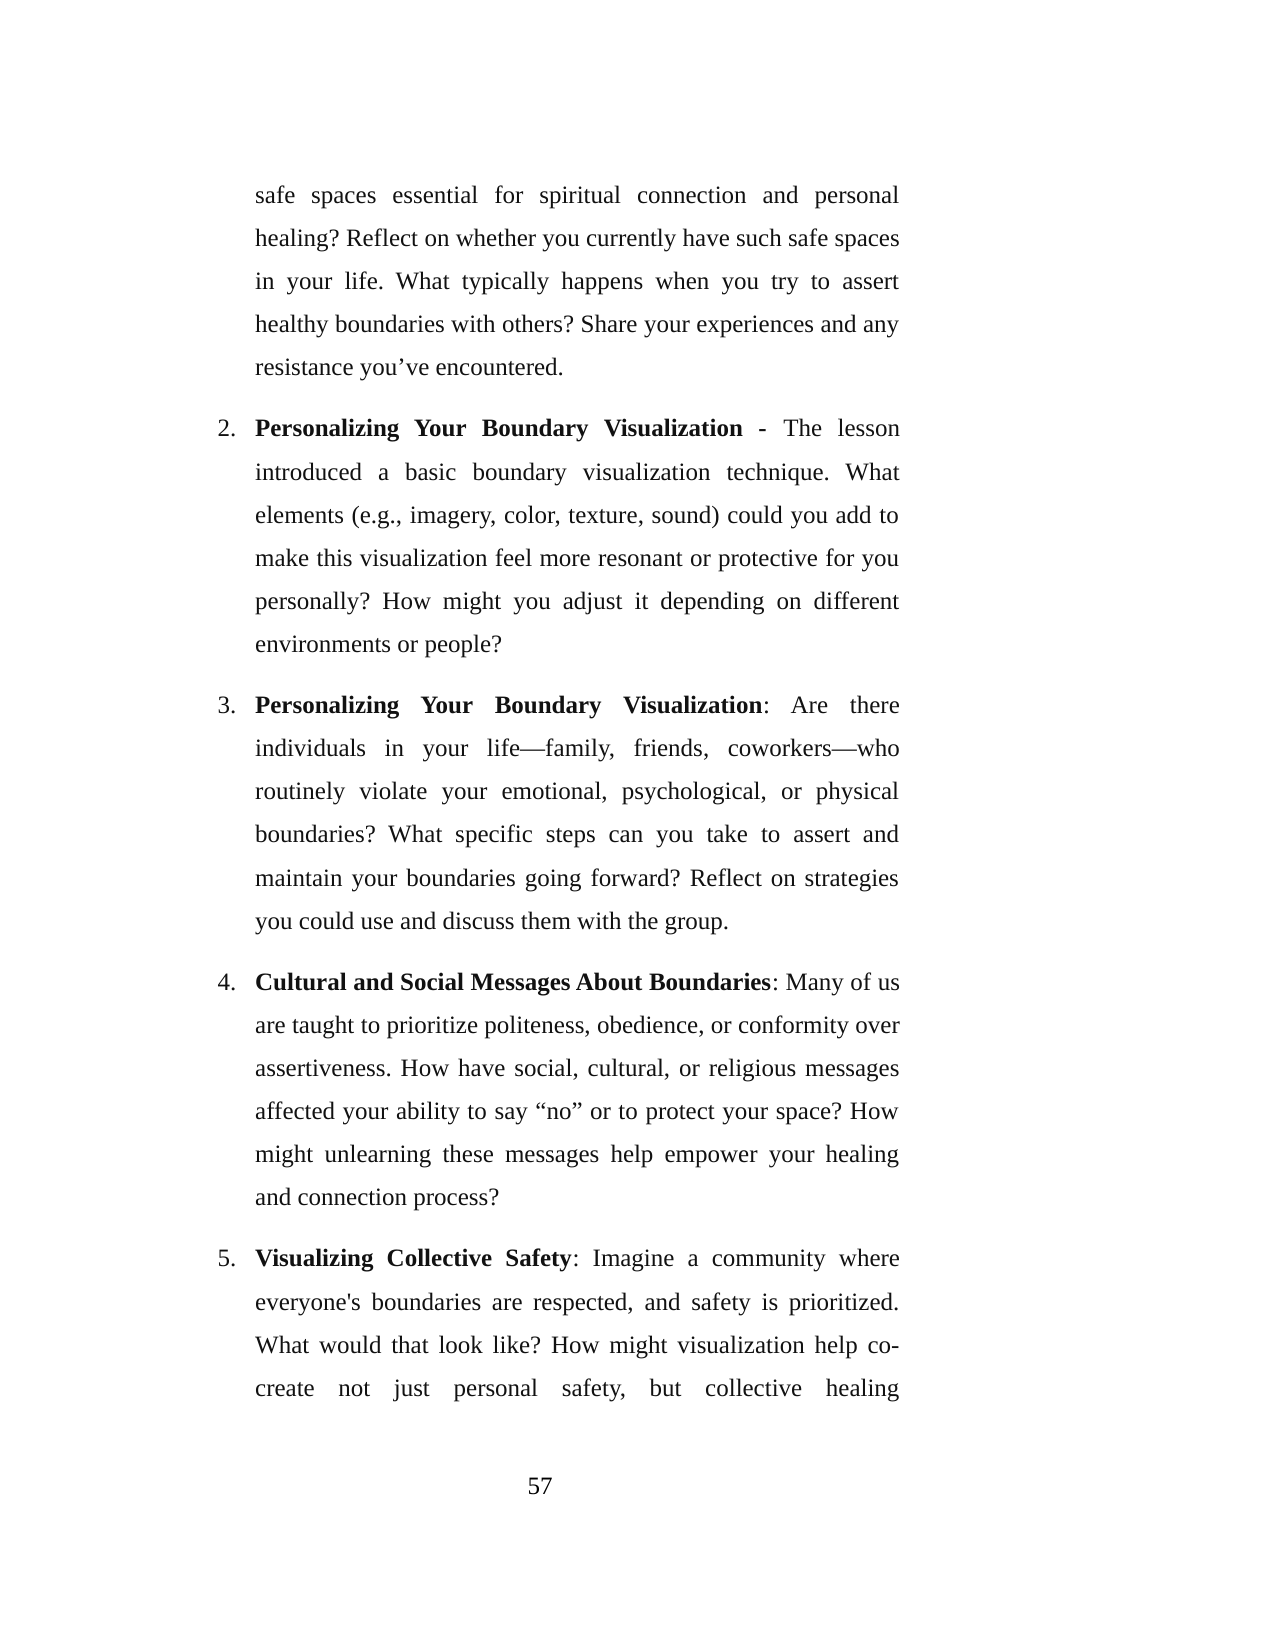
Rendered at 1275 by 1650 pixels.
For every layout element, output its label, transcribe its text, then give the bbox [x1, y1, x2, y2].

list Personalizing Your Boundary Visualization - The lesson introduced a basic boundary visualization technique. What elements (e.g., imagery, color, texture, sound) could you add to make this visualization feel more resonant or protective for you personally? How might you adjust it depending on different environments or people? [217, 413, 900, 658]
list Cultural and Social Messages About Boundaries: Many of us are taught to prioritize politeness, obedience, or conformity over assertiveness. How have social, cultural, or religious messages affected your ability to say “no” or to protect your space? How might unlearning these messages help empower your healing and connection process? [217, 967, 900, 1211]
list Personalizing Your Boundary Visualization: Are there individuals in your life—family, friends, coworkers—who routinely violate your emotional, psychological, or physical boundaries? What specific steps can you take to assert and maintain your boundaries going forward? Reflect on strategies you could use and discuss them with the group. [217, 690, 900, 934]
list safe spaces essential for spiritual connection and personal healing? Reflect on whether you currently have such safe spaces in your life. What typically happens when you try to assert healthy boundaries with others? Share your experiences and any resistance you’ve encountered. [217, 180, 900, 381]
list Visualizing Collective Safety: Imagine a community where everyone's boundaries are respected, and safety is prioritized. What would that look like? How might visualization help co-create not just personal safety, but collective healing [217, 1243, 900, 1402]
